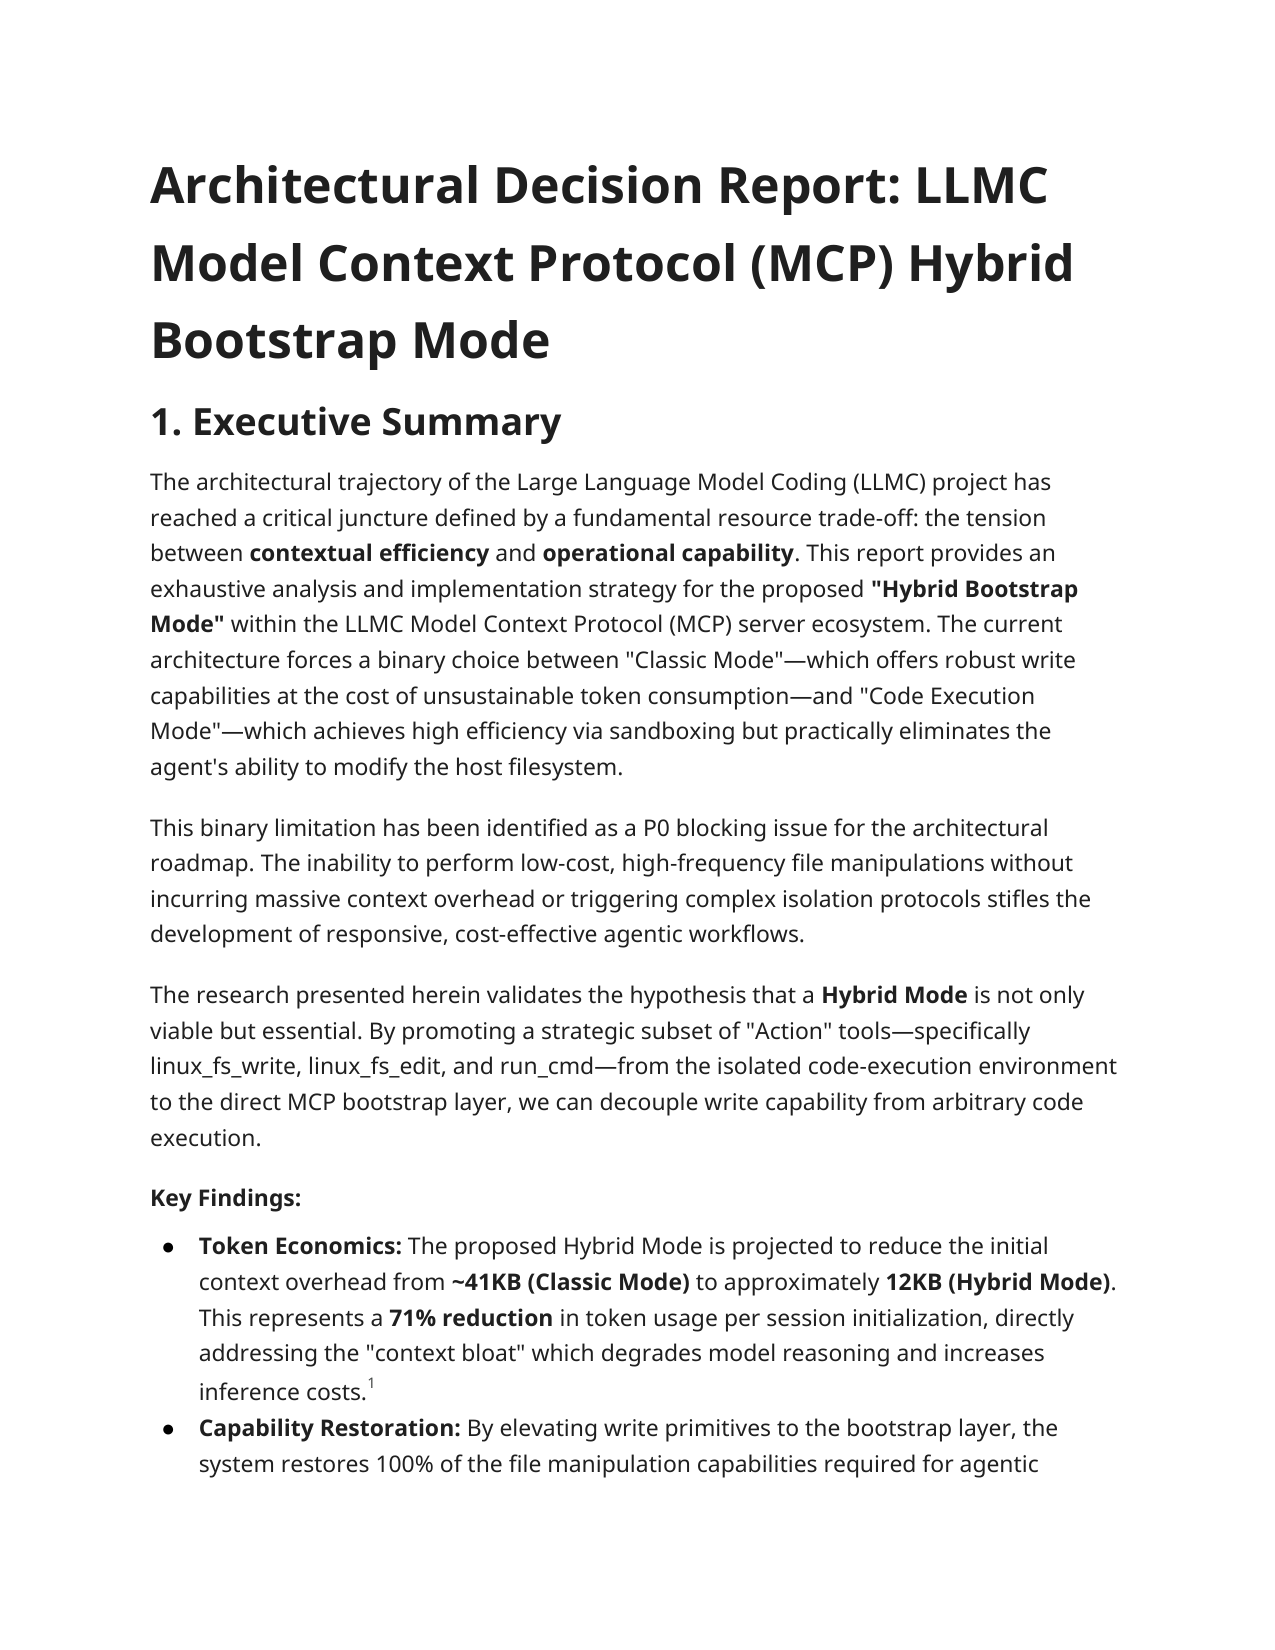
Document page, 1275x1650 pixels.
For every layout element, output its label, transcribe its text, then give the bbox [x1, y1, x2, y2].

text The research presented herein validates the hypothesis that a Hybrid Mode is not only viable but essential. By promoting a strategic subset of "Action" tools—specifically linux_fs_write, linux_fs_edit, and run_cmd—from the isolated code-execution environment to the direct MCP bootstrap layer, we can decouple write capability from arbitrary code execution. [150, 979, 1125, 1153]
text The architectural trajectory of the Large Language Model Coding (LLMC) project has reached a critical juncture defined by a fundamental resource trade-off: the tension between contextual efficiency and operational capability. This report provides an exhaustive analysis and implementation strategy for the proposed "Hybrid Bootstrap Mode" within the LLMC Model Context Protocol (MCP) server ecosystem. The current architecture forces a binary choice between "Classic Mode"—which offers robust write capabilities at the cost of unsustainable token consumption—and "Code Execution Mode"—which achieves high efficiency via sandboxing but practically eliminates the agent's ability to modify the host filesystem. [150, 466, 1125, 782]
list Token Economics: The proposed Hybrid Mode is projected to reduce the initial context overhead from ~41KB (Classic Mode) to approximately 12KB (Hybrid Mode). This represents a 71% reduction in token usage per session initialization, directly addressing the "context bloat" which degrades model reasoning and increases inference costs.1 [161, 1230, 1125, 1407]
list Capability Restoration: By elevating write primitives to the bootstrap layer, the system restores 100% of the file manipulation capabilities required for agentic [161, 1412, 1125, 1479]
text This binary limitation has been identified as a P0 blocking issue for the architectural roadmap. The inability to perform low-cost, high-frequency file manipulations without incurring massive context overhead or triggering complex isolation protocols stifles the development of responsive, cost-effective agentic workflows. [150, 812, 1125, 950]
subtitle 1. Executive Summary [150, 395, 1125, 446]
text Key Findings: [150, 1182, 1125, 1213]
subtitle Architectural Decision Report: LLMC Model Context Protocol (MCP) Hybrid Bootstrap Mode [150, 150, 1125, 373]
